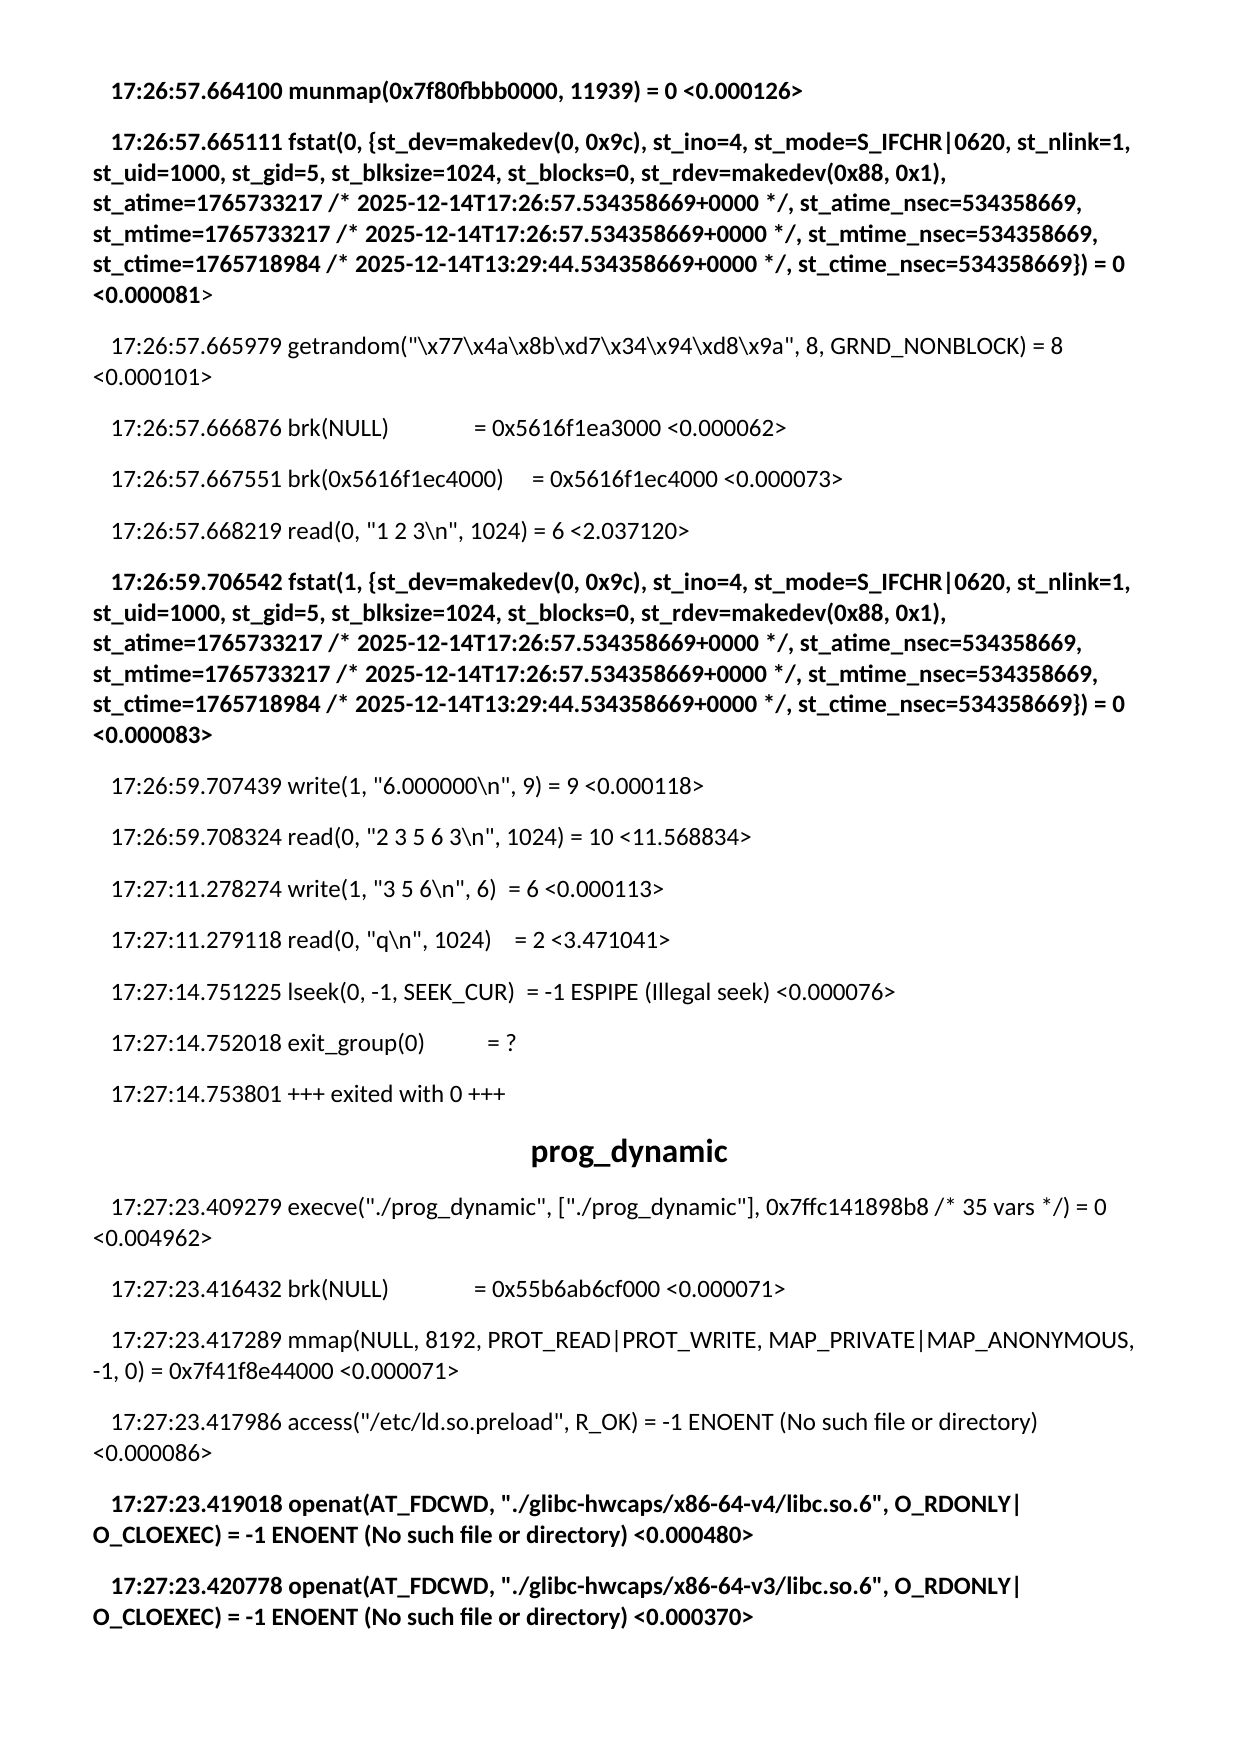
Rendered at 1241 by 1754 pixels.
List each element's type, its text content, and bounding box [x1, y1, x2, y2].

text 17:27:23.417986 access("/etc/ld.so.preload", R_OK) = -1 ENOENT (No such file or directory) <0.000086> [93, 1406, 1147, 1467]
text 17:27:23.419018 openat(AT_FDCWD, "./glibc-hwcaps/x86-64-v4/libc.so.6", O_RDONLY|O_CLOEXEC) = -1 ENOENT (No such file or directory) <0.000480> [93, 1488, 1147, 1549]
text 17:26:57.664100 munmap(0x7f80fbbb0000, 11939) = 0 <0.000126> [93, 75, 1147, 106]
text 17:27:23.420778 openat(AT_FDCWD, "./glibc-hwcaps/x86-64-v3/libc.so.6", O_RDONLY|O_CLOEXEC) = -1 ENOENT (No such file or directory) <0.000370> [93, 1570, 1147, 1631]
text 17:26:59.706542 fstat(1, {st_dev=makedev(0, 0x9c), st_ino=4, st_mode=S_IFCHR|0620, st_nlink=1, st_uid=1000, st_gid=5, st_blksize=1024, st_blocks=0, st_rdev=makedev(0x88, 0x1), st_atime=1765733217 /* 2025-12-14T17:26:57.534358669+0000 */, st_atime_nsec=534358669, st_mtime=1765733217 /* 2025-12-14T17:26:57.534358669+0000 */, st_mtime_nsec=534358669, st_ctime=1765718984 /* 2025-12-14T13:29:44.534358669+0000 */, st_ctime_nsec=534358669}) = 0 <0.000083> [93, 566, 1147, 749]
text 17:27:23.416432 brk(NULL) = 0x55b6ab6cf000 <0.000071> [93, 1273, 1147, 1304]
text 17:27:11.279118 read(0, "q\n", 1024) = 2 <3.471041> [93, 924, 1147, 955]
text 17:27:14.751225 lseek(0, -1, SEEK_CUR) = -1 ESPIPE (Illegal seek) <0.000076> [93, 976, 1147, 1006]
text 17:26:59.708324 read(0, "2 3 5 6 3\n", 1024) = 10 <11.568834> [93, 822, 1147, 852]
text 17:27:23.417289 mmap(NULL, 8192, PROT_READ|PROT_WRITE, MAP_PRIVATE|MAP_ANONYMOUS, -1, 0) = 0x7f41f8e44000 <0.000071> [93, 1324, 1147, 1386]
text 17:26:57.667551 brk(0x5616f1ec4000) = 0x5616f1ec4000 <0.000073> [93, 463, 1147, 494]
text 17:26:59.707439 write(1, "6.000000\n", 9) = 9 <0.000118> [93, 770, 1147, 801]
text 17:27:14.752018 exit_group(0) = ? [93, 1027, 1147, 1057]
text 17:26:57.665979 getrandom("\x77\x4a\x8b\xd7\x34\x94\xd8\x9a", 8, GRND_NONBLOCK) = 8 <0.000101> [93, 330, 1147, 391]
text 17:27:23.409279 execve("./prog_dynamic", ["./prog_dynamic"], 0x7ffc141898b8 /* 35 vars */) = 0 <0.004962> [93, 1191, 1147, 1252]
text 17:26:57.665111 fstat(0, {st_dev=makedev(0, 0x9c), st_ino=4, st_mode=S_IFCHR|0620, st_nlink=1, st_uid=1000, st_gid=5, st_blksize=1024, st_blocks=0, st_rdev=makedev(0x88, 0x1), st_atime=1765733217 /* 2025-12-14T17:26:57.534358669+0000 */, st_atime_nsec=534358669, st_mtime=1765733217 /* 2025-12-14T17:26:57.534358669+0000 */, st_mtime_nsec=534358669, st_ctime=1765718984 /* 2025-12-14T13:29:44.534358669+0000 */, st_ctime_nsec=534358669}) = 0 <0.000081> [93, 126, 1147, 309]
text 17:27:11.278274 write(1, "3 5 6\n", 6) = 6 <0.000113> [93, 873, 1147, 903]
text 17:26:57.666876 brk(NULL) = 0x5616f1ea3000 <0.000062> [93, 412, 1147, 443]
text 17:27:14.753801 +++ exited with 0 +++ [93, 1078, 1147, 1109]
text prog_dynamic [93, 1130, 1147, 1170]
text 17:26:57.668219 read(0, "1 2 3\n", 1024) = 6 <2.037120> [93, 515, 1147, 545]
